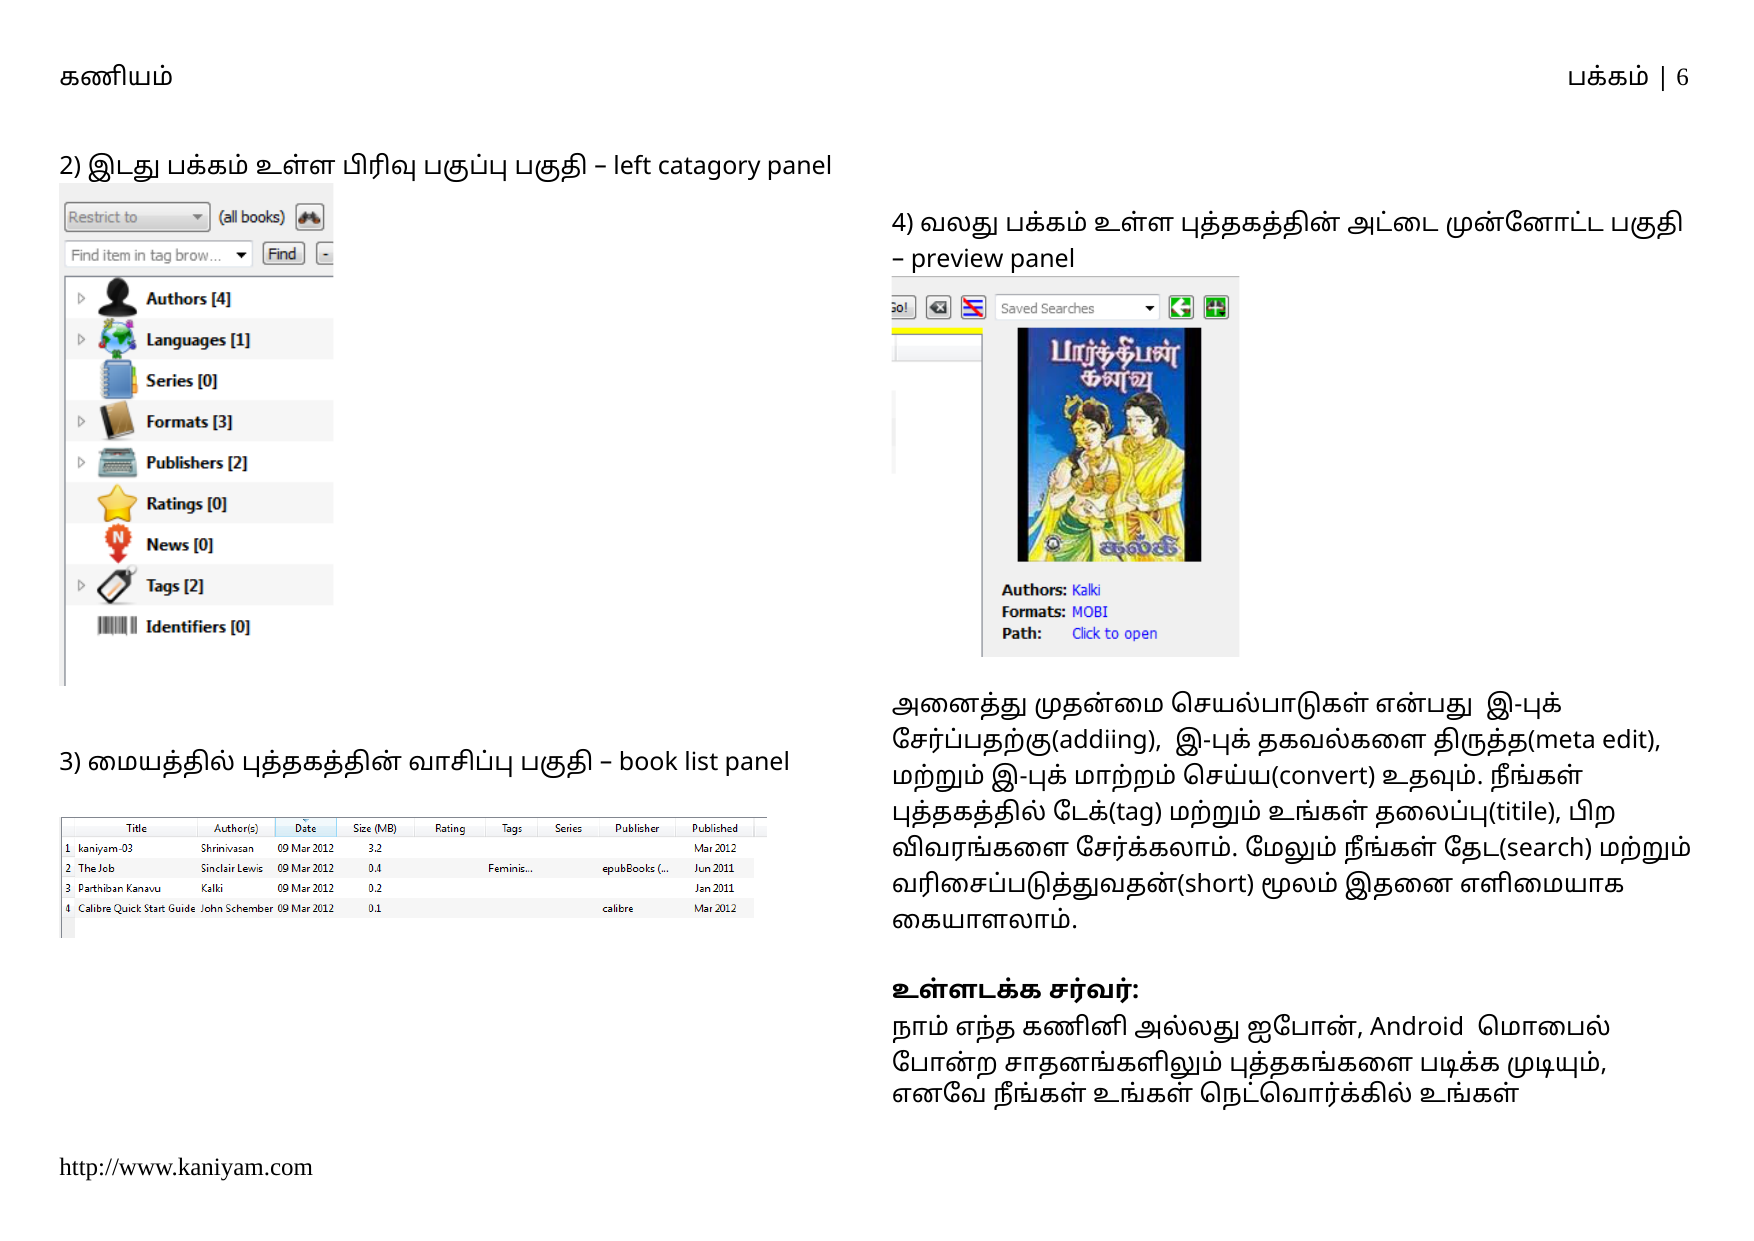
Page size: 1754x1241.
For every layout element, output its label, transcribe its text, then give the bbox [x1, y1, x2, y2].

text 4) வலது பக்கம் உள்ள புத்தகத்தின் அட்டை முன்னோட்ட பகுதி – preview panel [892, 205, 1695, 277]
text நாம் எந்த கணினி அல்லது ஐபோன், Android மொபைல் போன்ற சாதனங்களிலும் புத்தகங்களை படிக்க முடியும், எனவே நீங்கள் உங்கள் நெட்வொர்க்கில் உங்கள் [892, 1008, 1695, 1111]
text 2) இடது பக்கம் உள்ள பிரிவு பகுப்பு பகுதி – left catagory panel [59, 147, 862, 183]
picture [891, 276, 1240, 657]
text அனைத்து முதன்மை செயல்பாடுகள் என்பது இ-புக் சேர்ப்பதற்கு(addiing), இ-புக் தகவல்களை திருத்த(meta edit), மற்றும் இ-புக் மாற்றம் செய்ய(convert) உதவும். நீங்கள் புத்தகத்தில் டேக்(tag) மற்றும் உங்கள் தலைப்பு(titile), பிற விவரங்களை சேர்க்கலாம். மேலும் நீங்கள் தேட(search) மற்றும் வரிசைப்படுத்துவதன்(short) மூலம் இதனை எளிமையாக கையாளலாம். [892, 686, 1695, 938]
picture [59, 817, 767, 938]
text 3) மையத்தில் புத்தகத்தின் வாசிப்பு பகுதி – book list panel [59, 743, 862, 779]
text உள்ளடக்க சர்வர்: [892, 972, 1695, 1008]
picture [59, 183, 334, 686]
